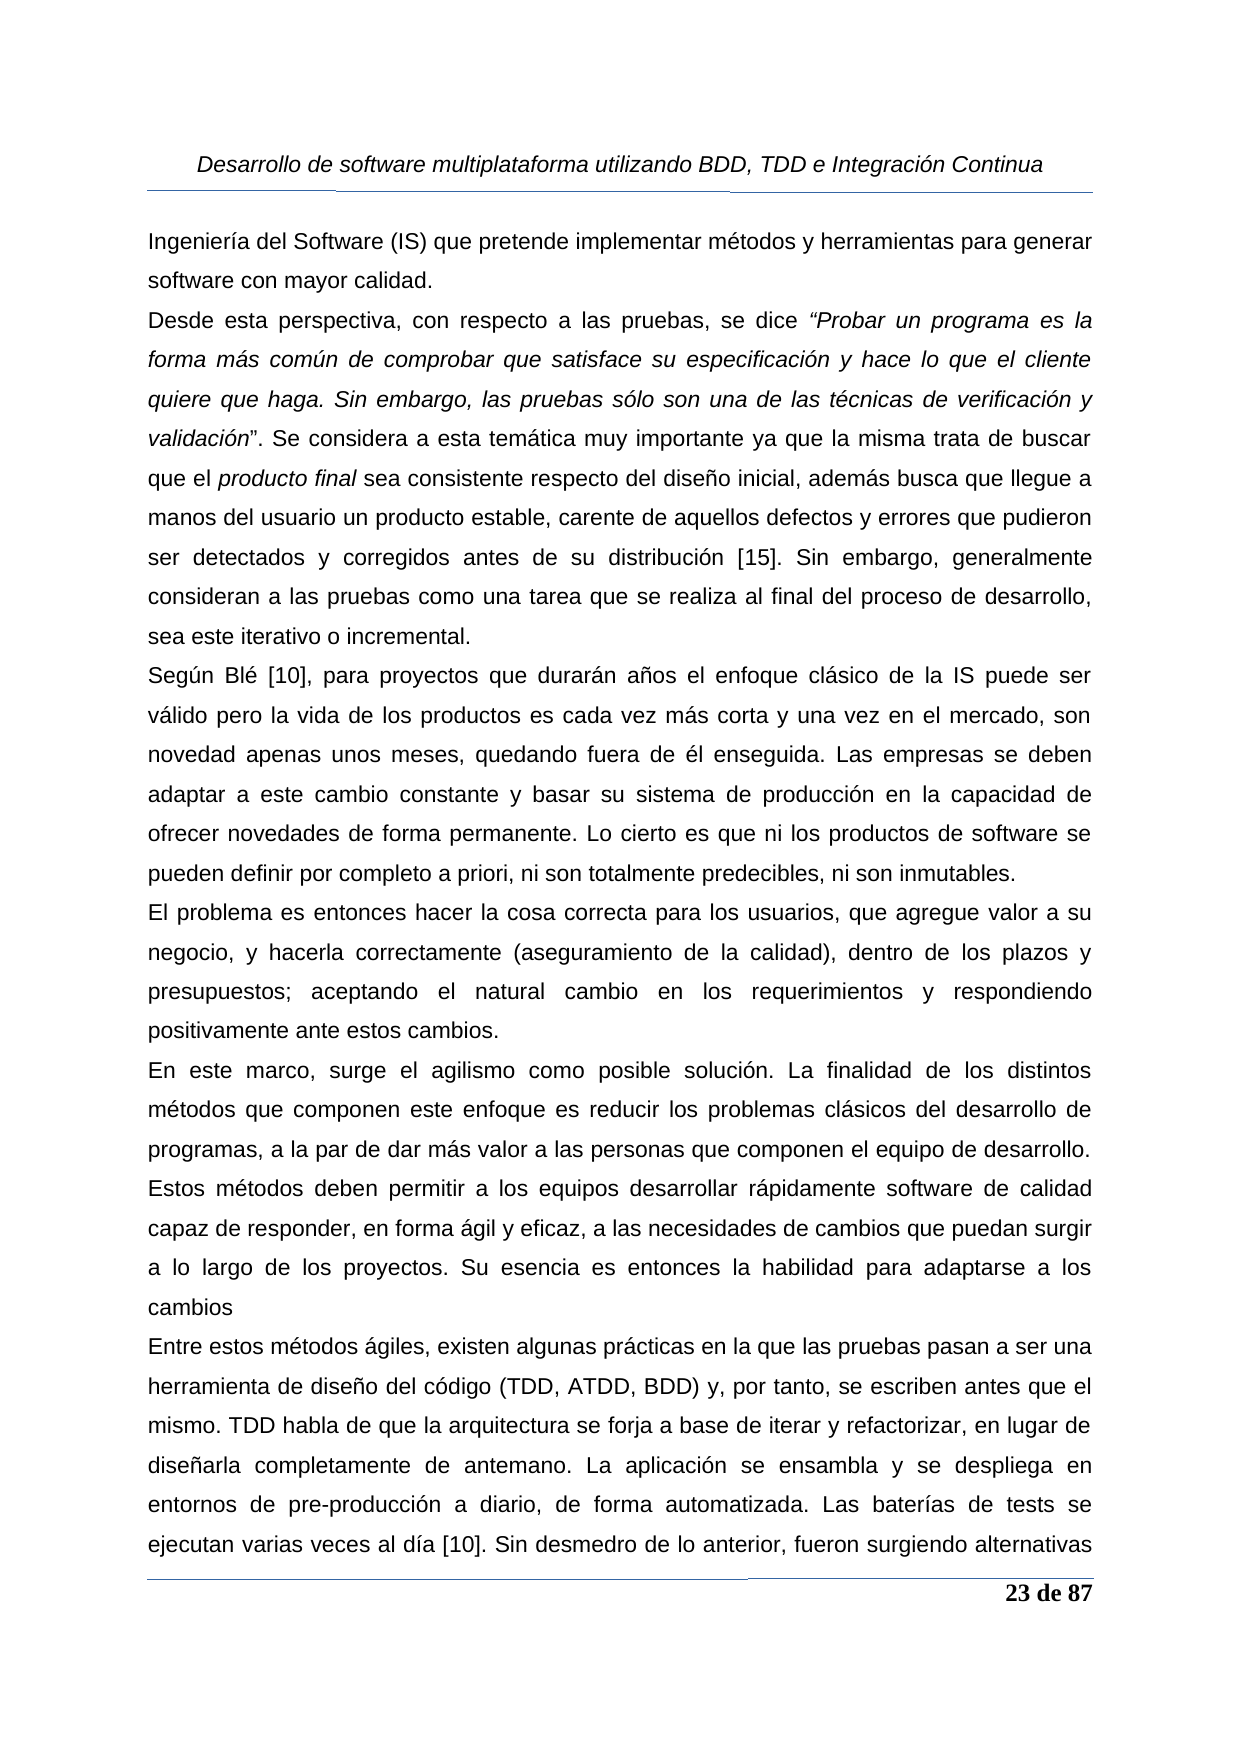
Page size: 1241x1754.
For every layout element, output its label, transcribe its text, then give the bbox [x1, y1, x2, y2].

text El problema es entonces hacer la cosa correcta para los usuarios, que agregue valor a su negocio, y hacerla correctamente (aseguramiento de la calidad), dentro de los plazos y presupuestos; aceptando el natural cambio en los requerimientos y respondiendo positivamente ante estos cambios. [148, 899, 1093, 1044]
text Desde esta perspectiva, con respecto a las pruebas, se dice “Probar un programa es la forma más común de comprobar que satisface su especificación y hace lo que el cliente quiere que haga. Sin embargo, las pruebas sólo son una de las técnicas de verificación y validación”. Se considera a esta temática muy importante ya que la misma trata de buscar que el producto final sea consistente respecto del diseño inicial, además busca que llegue a manos del usuario un producto estable, carente de aquellos defectos y errores que pudieron ser detectados y corregidos antes de su distribución [15]. Sin embargo, generalmente consideran a las pruebas como una tarea que se realiza al final del proceso de desarrollo, sea este iterativo o incremental. [148, 307, 1093, 649]
text Según Blé [10], para proyectos que durarán años el enfoque clásico de la IS puede ser válido pero la vida de los productos es cada vez más corta y una vez en el mercado, son novedad apenas unos meses, quedando fuera de él enseguida. Las empresas se deben adaptar a este cambio constante y basar su sistema de producción en la capacidad de ofrecer novedades de forma permanente. Lo cierto es que ni los productos de software se pueden definir por completo a priori, ni son totalmente predecibles, ni son inmutables. [148, 662, 1093, 886]
text En este marco, surge el agilismo como posible solución. La finalidad de los distintos métodos que componen este enfoque es reducir los problemas clásicos del desarrollo de programas, a la par de dar más valor a las personas que componen el equipo de desarrollo. Estos métodos deben permitir a los equipos desarrollar rápidamente software de calidad capaz de responder, en forma ágil y eficaz, a las necesidades de cambios que puedan surgir a lo largo de los proyectos. Su esencia es entonces la habilidad para adaptarse a los cambios [148, 1057, 1093, 1320]
text Ingeniería del Software (IS) que pretende implementar métodos y herramientas para generar software con mayor calidad. [148, 228, 1093, 294]
text Entre estos métodos ágiles, existen algunas prácticas en la que las pruebas pasan a ser una herramienta de diseño del código (TDD, ATDD, BDD) y, por tanto, se escriben antes que el mismo. TDD habla de que la arquitectura se forja a base de iterar y refactorizar, en lugar de diseñarla completamente de antemano. La aplicación se ensambla y se despliega en entornos de pre-producción a diario, de forma automatizada. Las baterías de tests se ejecutan varias veces al día [10]. Sin desmedro de lo anterior, fueron surgiendo alternativas [148, 1333, 1093, 1557]
